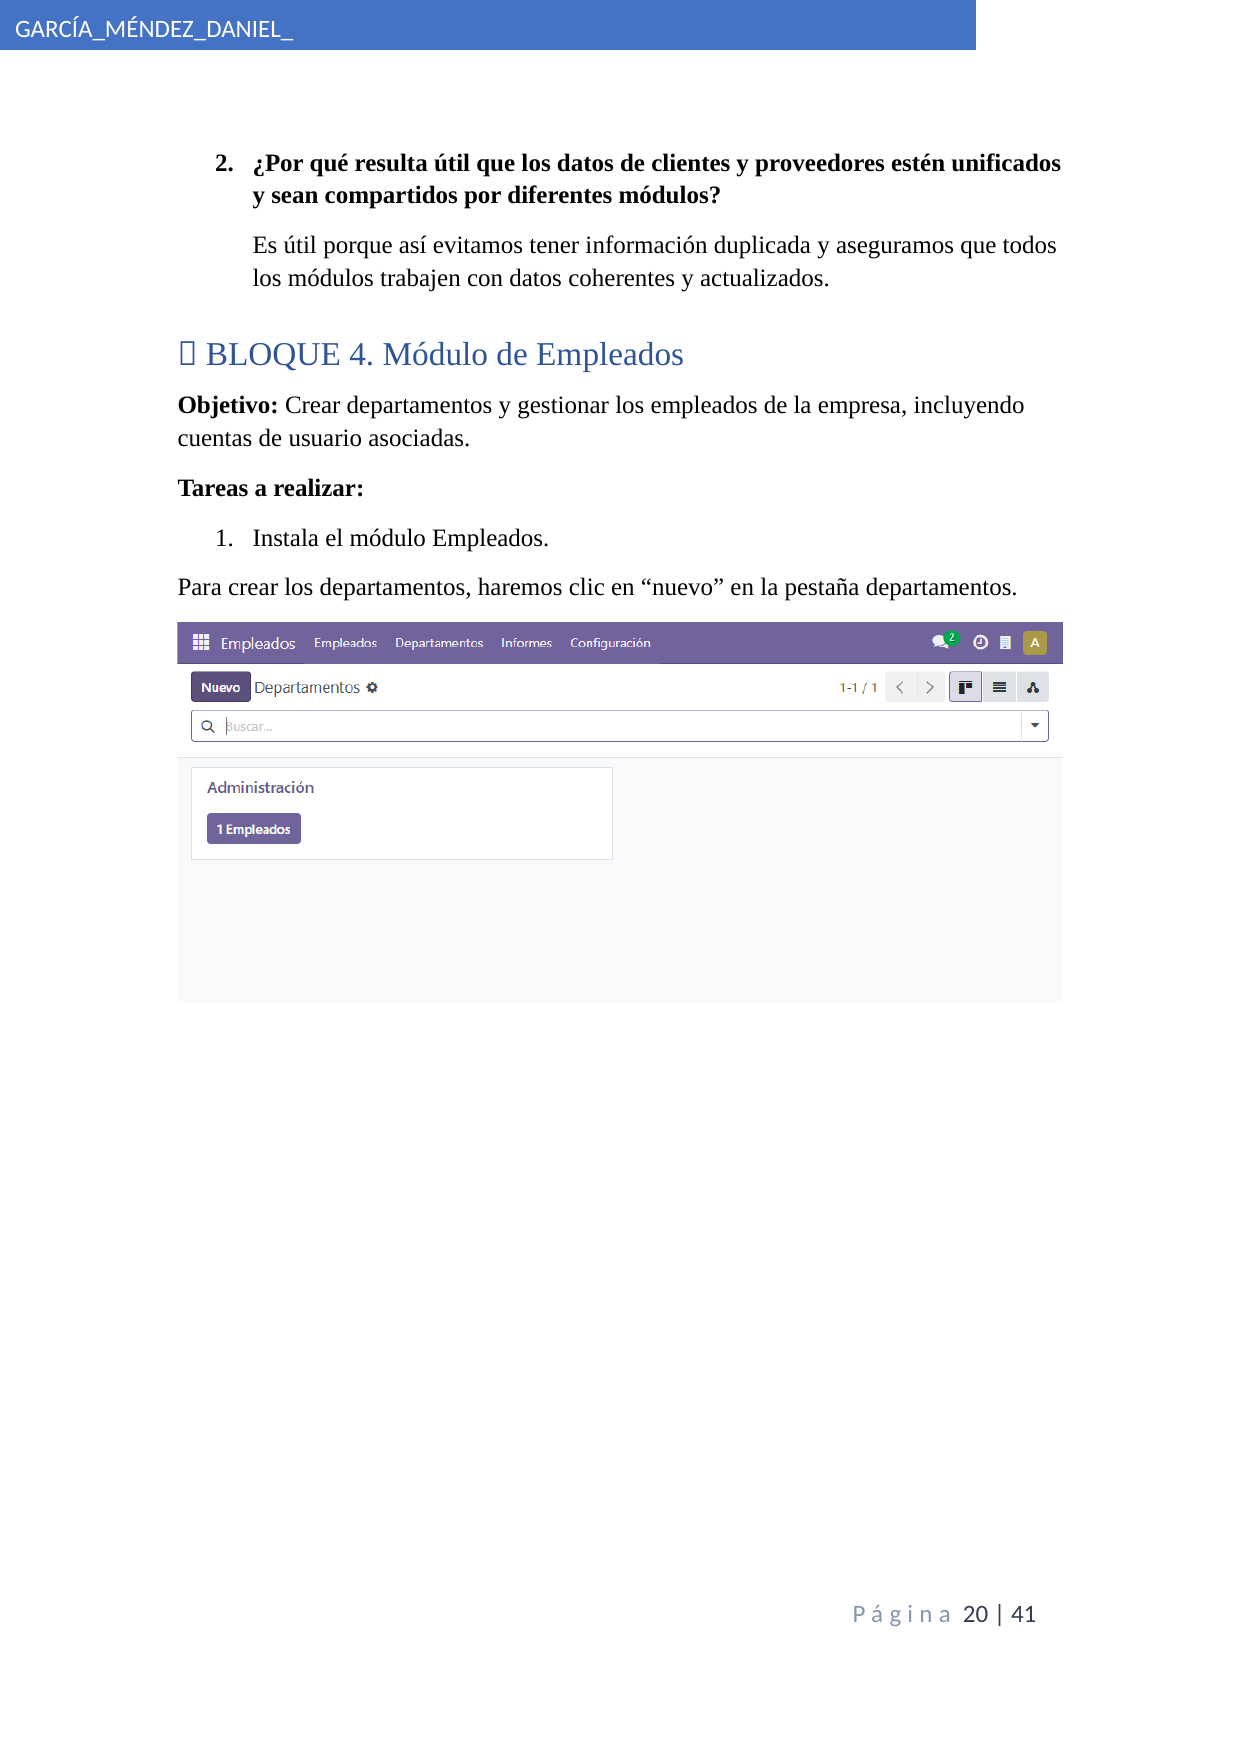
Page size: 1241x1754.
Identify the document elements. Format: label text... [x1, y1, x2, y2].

text Es útil porque así evitamos tener información duplicada y aseguramos que todos los módulos trabajen con datos coherentes y actualizados. [252, 230, 1063, 292]
subtitle 🔹 BLOQUE 4. Módulo de Empleados [177, 330, 1063, 375]
text Para crear los departamentos, haremos clic en “nuevo” en la pestaña departamentos. [177, 572, 1063, 601]
text Tareas a realizar: [177, 473, 1063, 502]
list ¿Por qué resulta útil que los datos de clientes y proveedores estén unificados y sean compartidos por diferentes módulos? [215, 148, 1063, 209]
text Objetivo: Crear departamentos y gestionar los empleados de la empresa, incluyendo cuentas de usuario asociadas. [177, 390, 1063, 452]
list Instala el módulo Empleados. [215, 523, 1063, 551]
